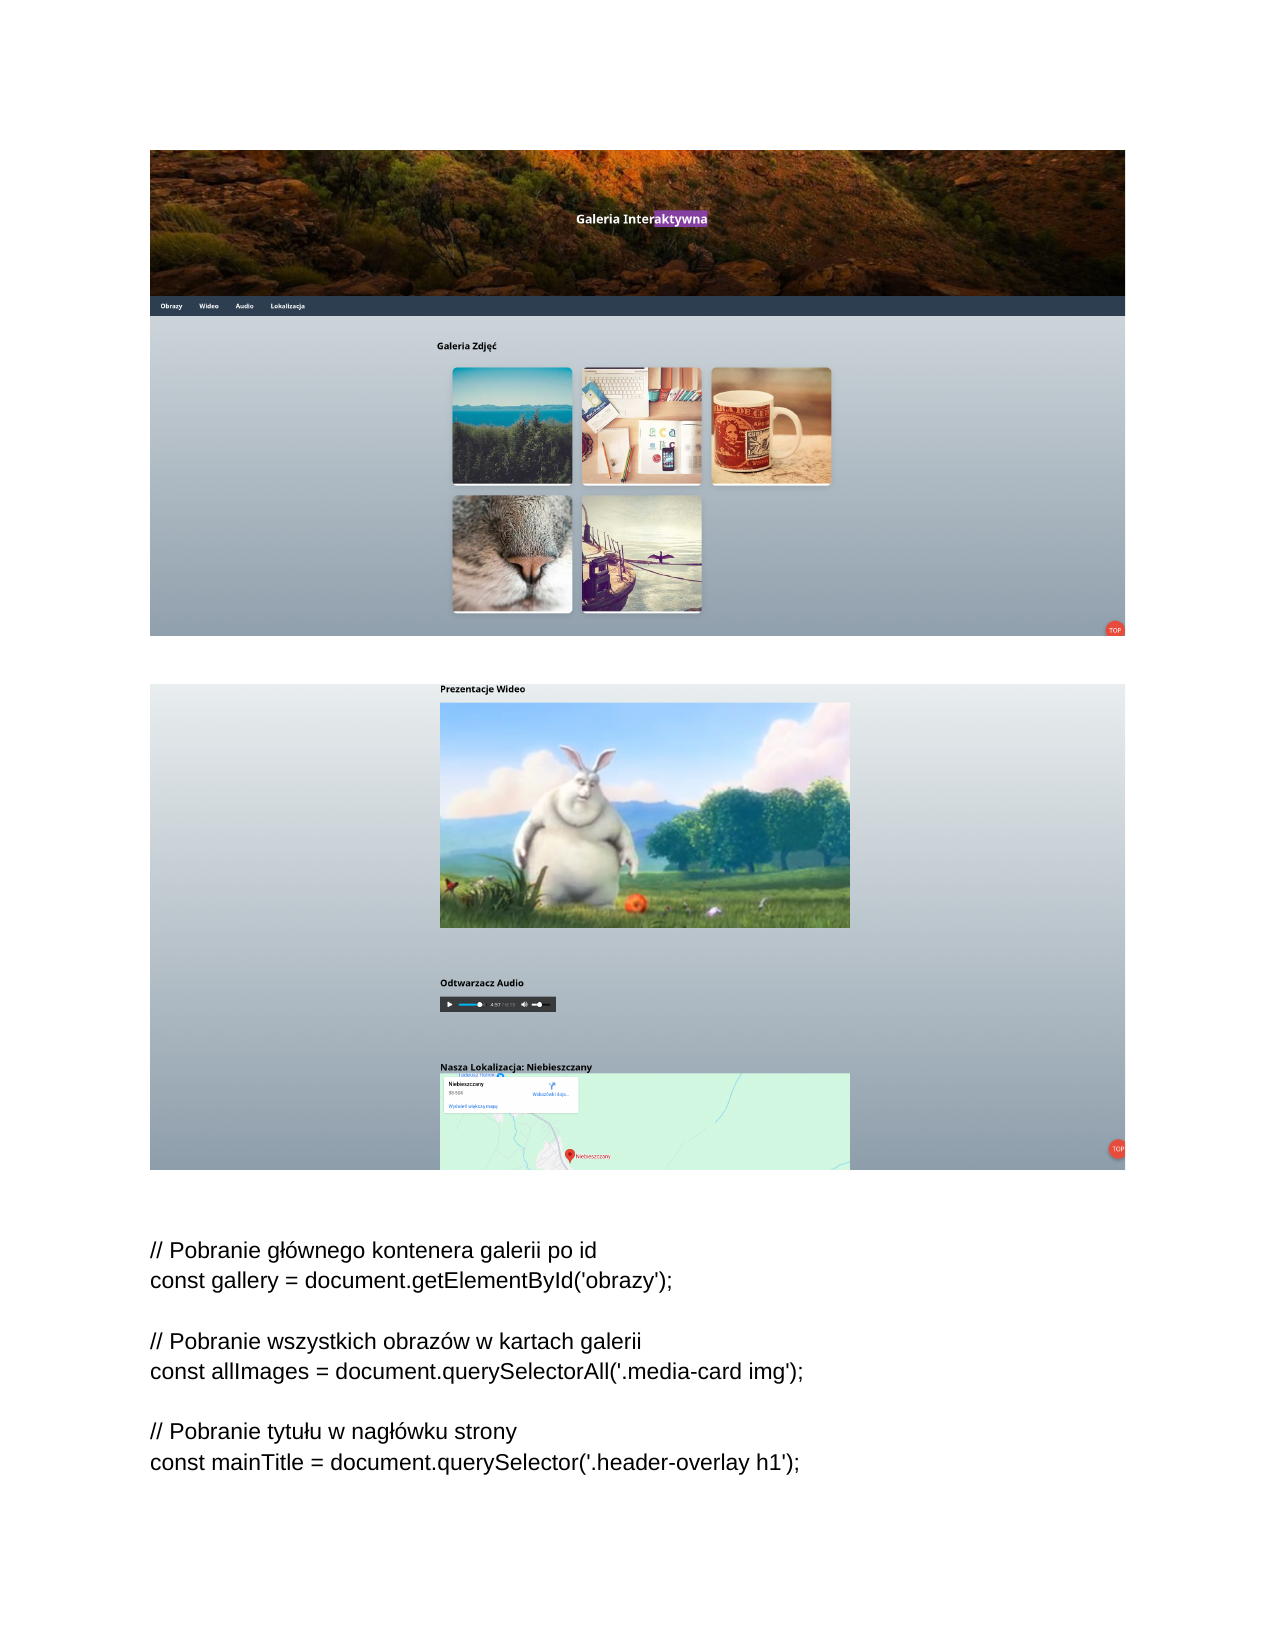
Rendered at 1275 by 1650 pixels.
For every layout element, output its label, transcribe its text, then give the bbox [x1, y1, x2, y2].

text // Pobranie wszystkich obrazów w kartach galerii [150, 1328, 1125, 1354]
picture [150, 684, 1125, 1170]
text const allImages = document.querySelectorAll('.media-card img'); [150, 1358, 1125, 1384]
text // Pobranie tytułu w nagłówku strony [150, 1418, 1125, 1444]
text // Pobranie głównego kontenera galerii po id [150, 1237, 1125, 1263]
text const gallery = document.getElementById('obrazy'); [150, 1267, 1125, 1293]
text const mainTitle = document.querySelector('.header-overlay h1'); [150, 1448, 1125, 1475]
picture [150, 150, 1125, 636]
